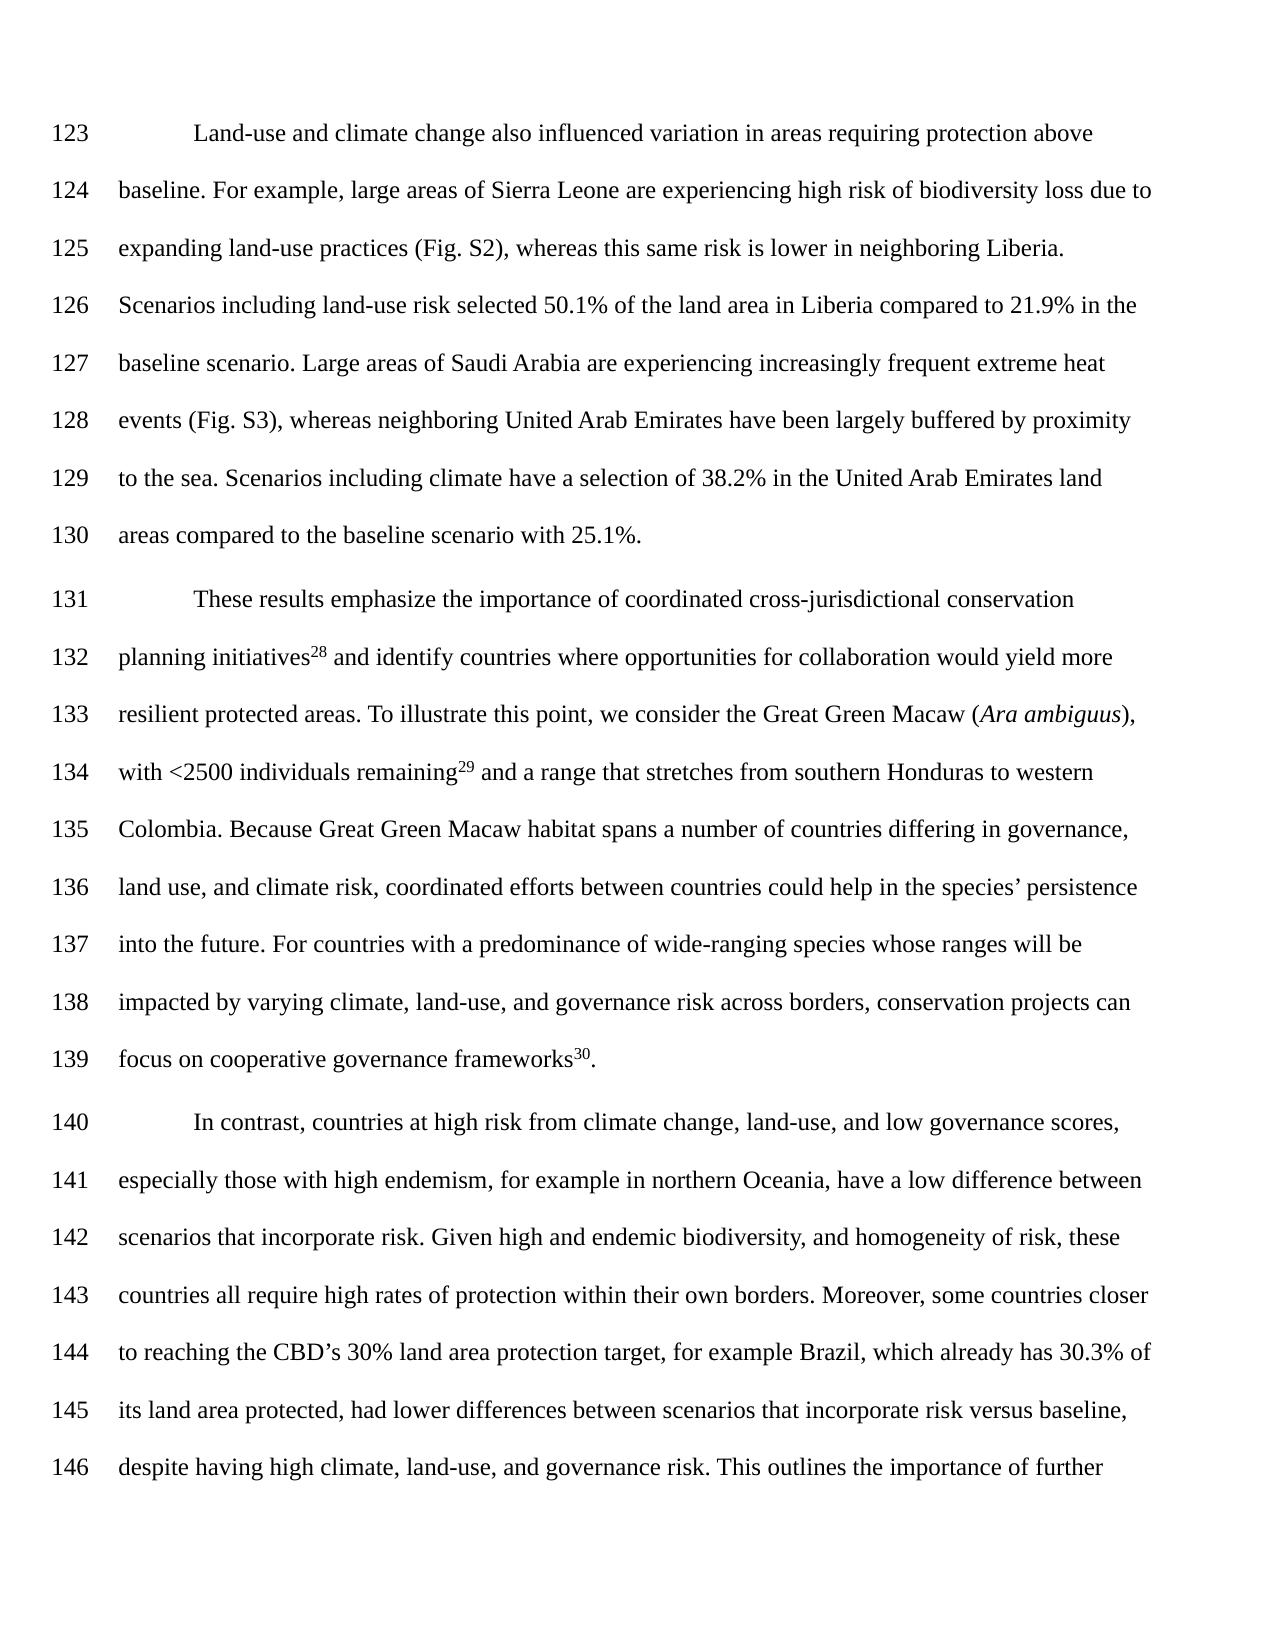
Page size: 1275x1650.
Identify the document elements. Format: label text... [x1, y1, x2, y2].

text Land-use and climate change also influenced variation in areas requiring protection above baseline. For example, large areas of Sierra Leone are experiencing high risk of biodiversity loss due to expanding land-use practices (Fig. S2), whereas this same risk is lower in neighboring Liberia. Scenarios including land-use risk selected 50.1% of the land area in Liberia compared to 21.9% in the baseline scenario. Large areas of Saudi Arabia are experiencing increasingly frequent extreme heat events (Fig. S3), whereas neighboring United Arab Emirates have been largely buffered by proximity to the sea. Scenarios including climate have a selection of 38.2% in the United Arab Emirates land areas compared to the baseline scenario with 25.1%. [118, 118, 1157, 549]
text In contrast, countries at high risk from climate change, land-use, and low governance scores, especially those with high endemism, for example in northern Oceania, have a low difference between scenarios that incorporate risk. Given high and endemic biodiversity, and homogeneity of risk, these countries all require high rates of protection within their own borders. Moreover, some countries closer to reaching the CBD’s 30% land area protection target, for example Brazil, which already has 30.3% of its land area protected, had lower differences between scenarios that incorporate risk versus baseline, despite having high climate, land-use, and governance risk. This outlines the importance of further [118, 1107, 1157, 1481]
text These results emphasize the importance of coordinated cross-jurisdictional conservation planning initiatives28 and identify countries where opportunities for collaboration would yield more resilient protected areas. To illustrate this point, we consider the Great Green Macaw (Ara ambiguus), with <2500 individuals remaining29 and a range that stretches from southern Honduras to western Colombia. Because Great Green Macaw habitat spans a number of countries differing in governance, land use, and climate risk, coordinated efforts between countries could help in the species’ persistence into the future. For countries with a predominance of wide-ranging species whose ranges will be impacted by varying climate, land-use, and governance risk across borders, conservation projects can focus on cooperative governance frameworks30. [118, 584, 1157, 1073]
